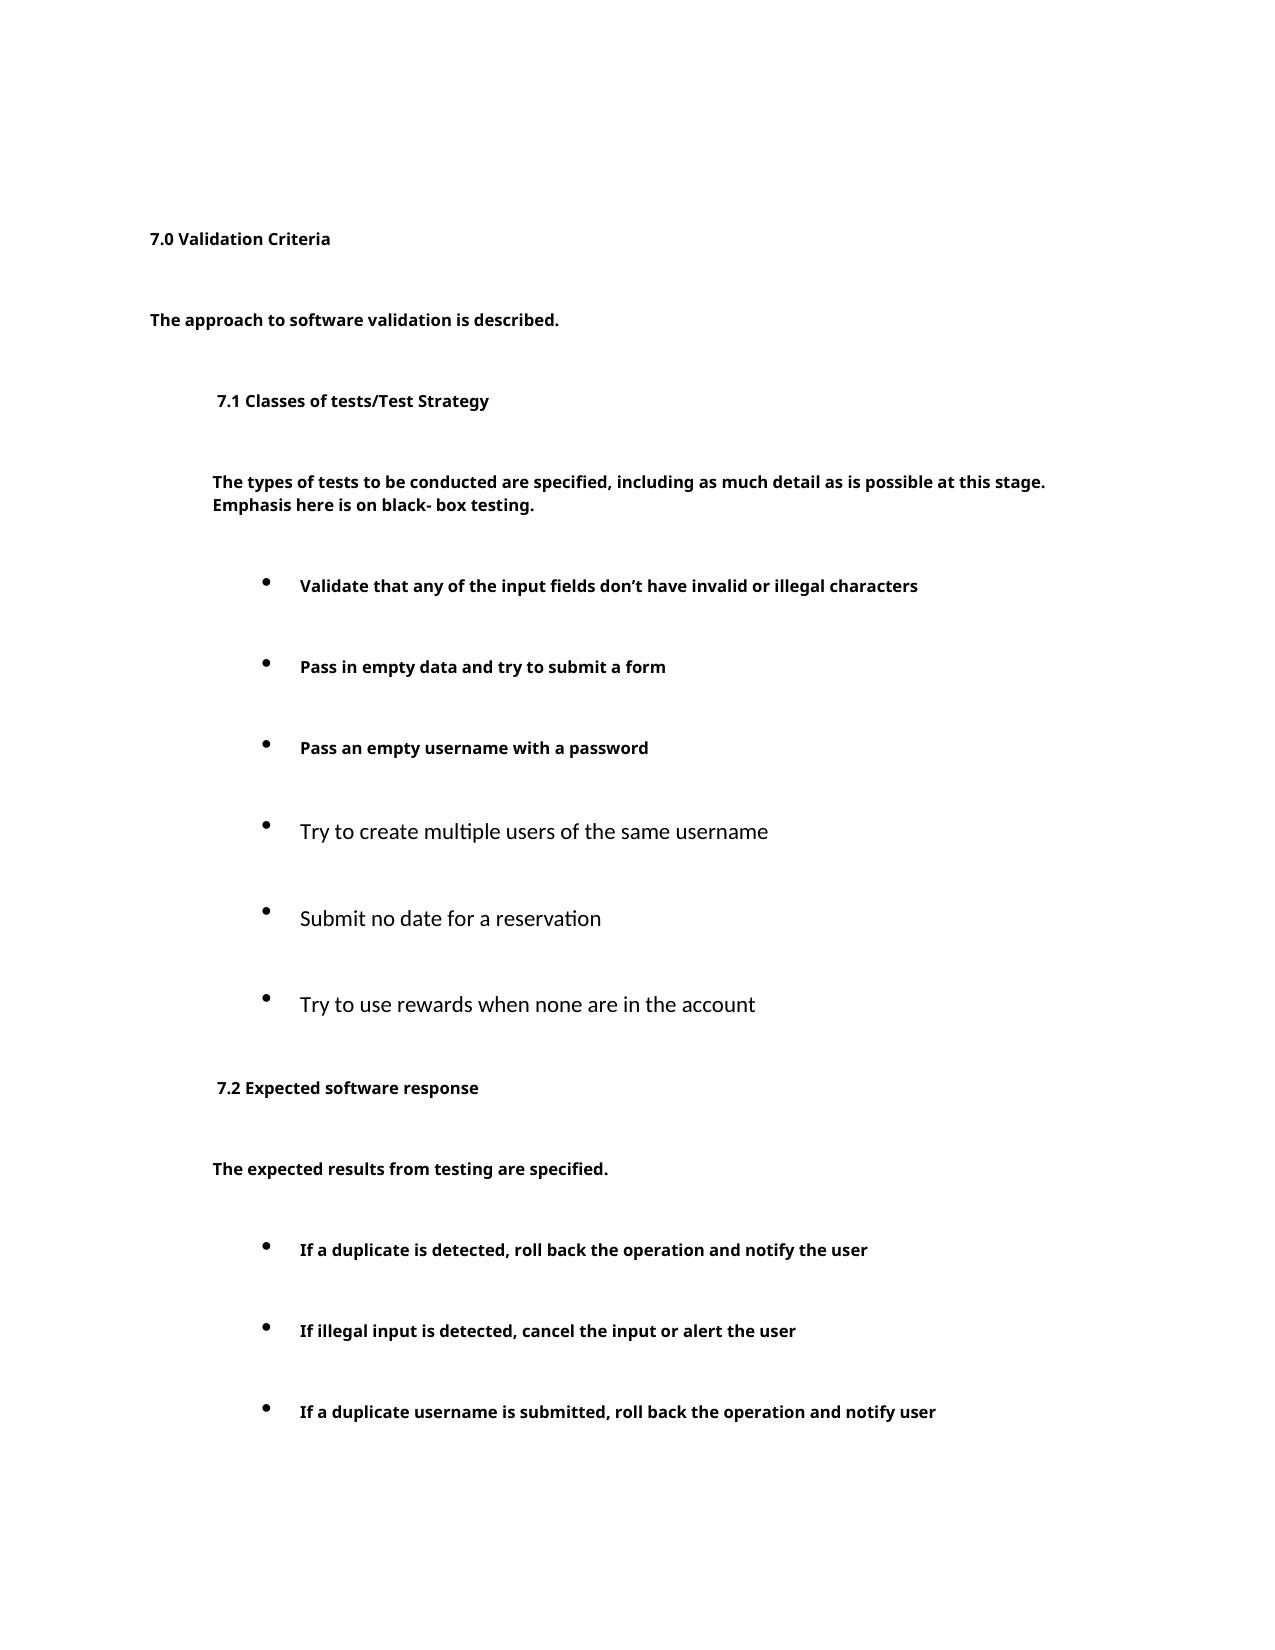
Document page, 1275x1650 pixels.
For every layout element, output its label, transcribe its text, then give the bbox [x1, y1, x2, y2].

list Pass an empty username with a password [262, 736, 1125, 759]
subtitle The types of tests to be conducted are specified, including as much detail as is possible at this stage. Emphasis here is on black- box testing. [212, 471, 1125, 516]
list If a duplicate username is submitted, roll back the operation and notify user [262, 1401, 1125, 1423]
list Pass in empty data and try to submit a form [262, 655, 1125, 678]
subtitle 7.1 Classes of tests/Test Strategy [212, 389, 1125, 412]
list Submit no date for a reservation [262, 904, 1125, 932]
list Try to create multiple users of the same username [262, 817, 1125, 846]
list Validate that any of the input fields don’t have invalid or illegal characters [262, 574, 1125, 597]
subtitle 7.0 Validation Criteria [150, 227, 1125, 250]
subtitle 7.2 Expected software response [212, 1077, 1125, 1099]
subtitle The approach to software validation is described. [150, 308, 1125, 331]
list If illegal input is detected, cancel the input or alert the user [262, 1320, 1125, 1342]
list Try to use rewards when none are in the account [262, 990, 1125, 1018]
list If a duplicate is detected, roll back the operation and notify the user [262, 1239, 1125, 1261]
subtitle The expected results from testing are specified. [212, 1158, 1125, 1180]
